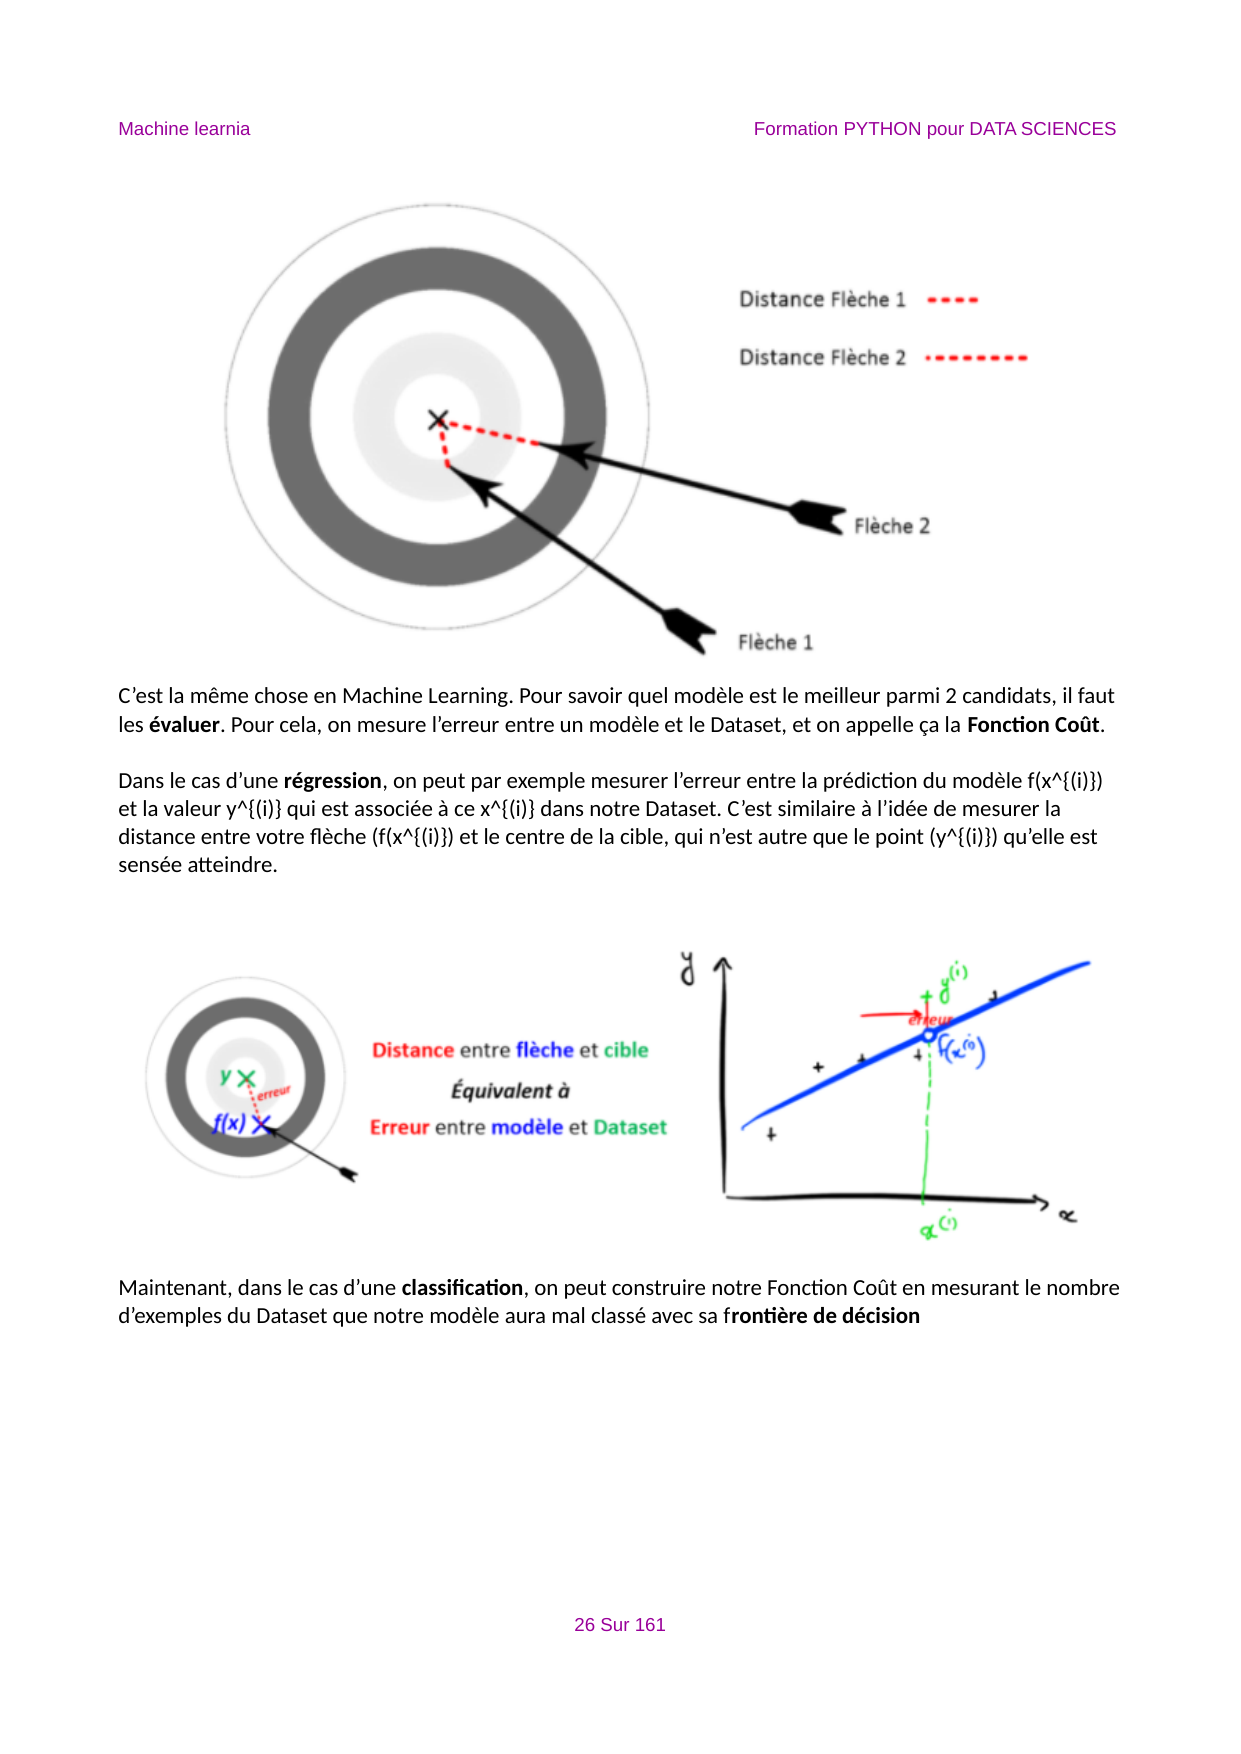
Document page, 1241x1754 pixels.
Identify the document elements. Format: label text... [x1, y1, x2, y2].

text Dans le cas d’une régression, on peut par exemple mesurer l’erreur entre la prédiction du modèle f(x^{(i)}) et la valeur y^{(i)} qui est associée à ce x^{(i)} dans notre Dataset. C’est similaire à l’idée de mesurer la distance entre votre flèche (f(x^{(i)}) et le centre de la cible, qui n’est autre que le point (y^{(i)}) qu’elle est sensée atteindre. [118, 766, 1122, 877]
picture [179, 169, 1061, 682]
text Maintenant, dans le cas d’une classification, on peut construire notre Fonction Coût en mesurant le nombre d’exemples du Dataset que notre modèle aura mal classé avec sa frontière de décision [118, 1274, 1122, 1329]
text C’est la même chose en Machine Learning. Pour savoir quel modèle est le meilleur parmi 2 candidats, il faut les évaluer. Pour cela, on mesure l’erreur entre un modèle et le Dataset, et on appelle ça la Fonction Coût. [118, 169, 1122, 738]
picture [118, 877, 1122, 1274]
